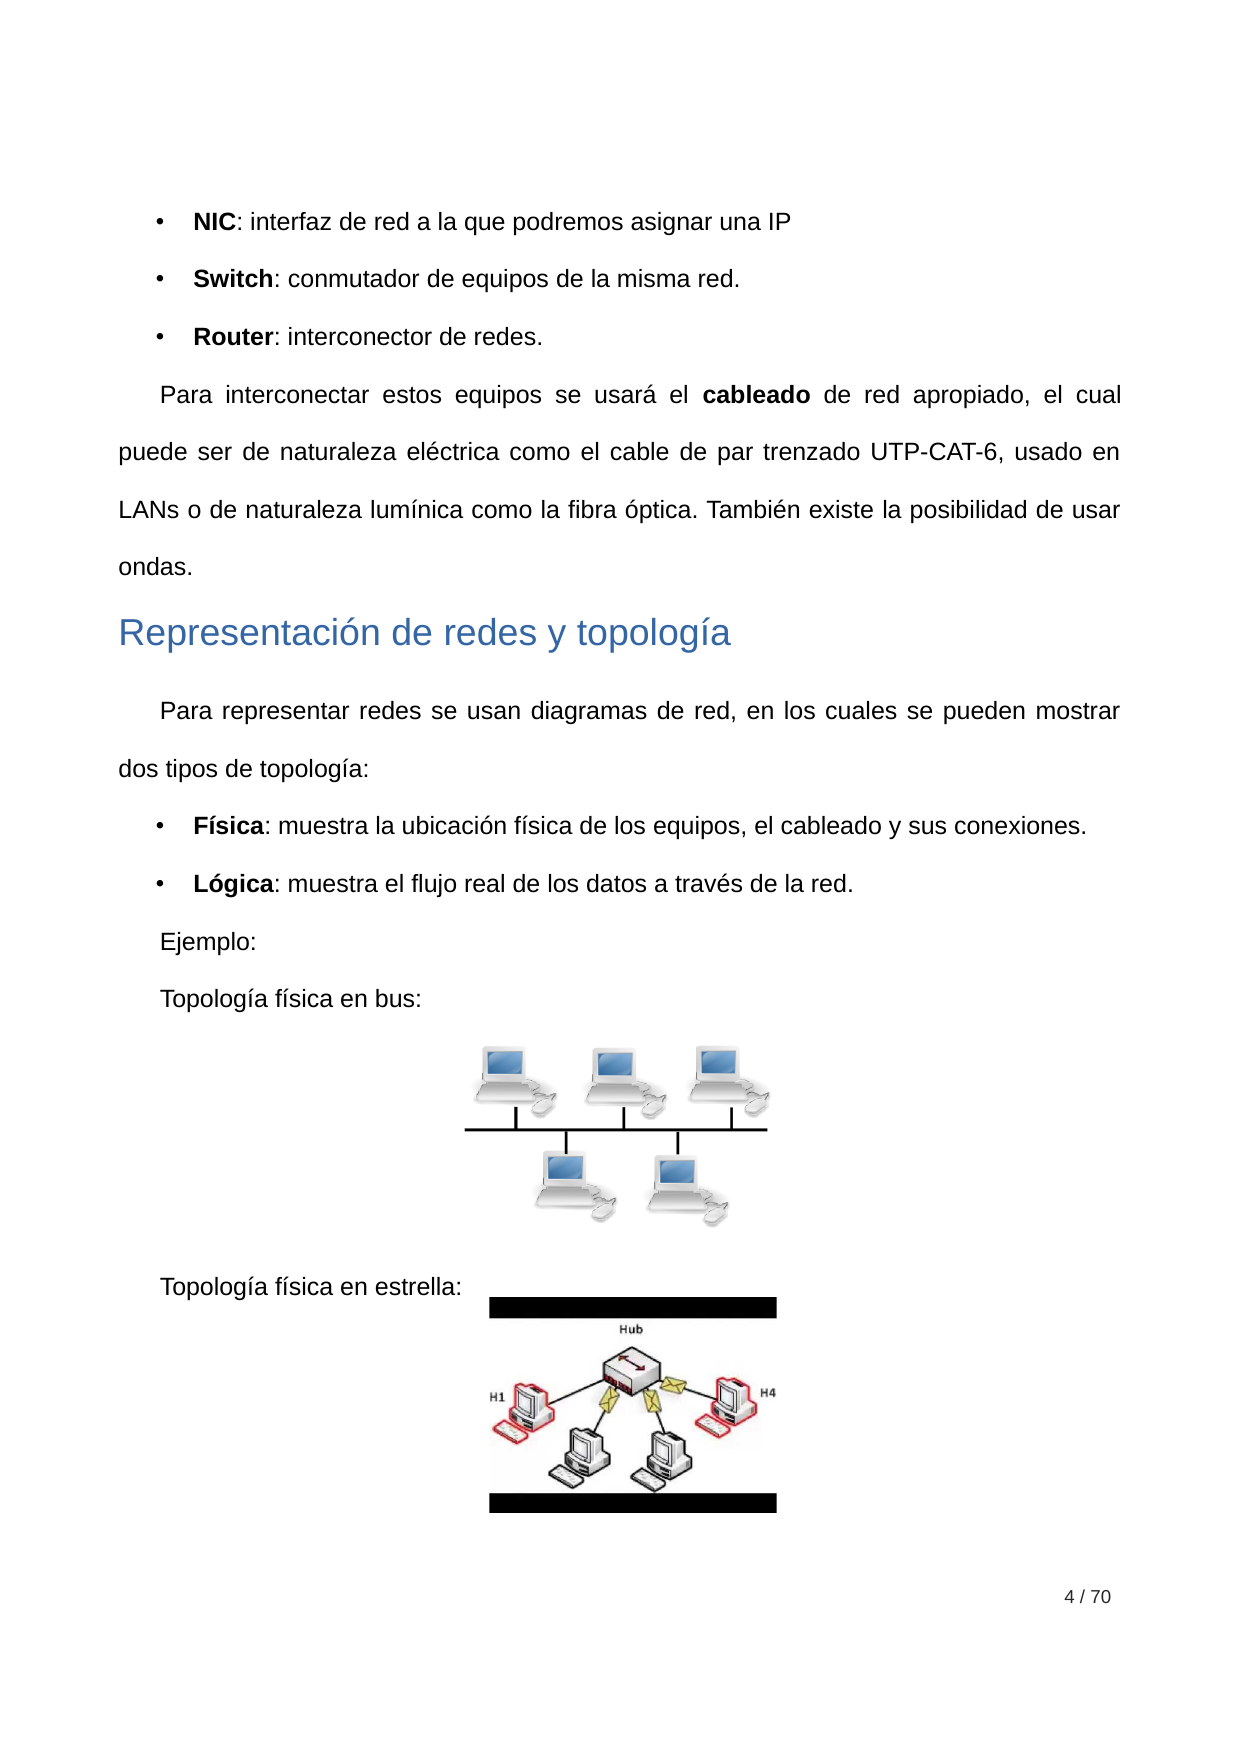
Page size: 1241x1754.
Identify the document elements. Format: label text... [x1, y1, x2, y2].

text Ejemplo: [118, 926, 1122, 955]
text Topología física en estrella: [118, 1271, 1122, 1300]
picture [489, 1297, 777, 1513]
list Física: muestra la ubicación física de los equipos, el cableado y sus conexiones. [156, 811, 1122, 840]
list Switch: conmutador de equipos de la misma red. [156, 264, 1122, 293]
list Router: interconector de redes. [156, 322, 1122, 351]
text Topología física en bus: [118, 984, 1122, 1013]
text Para representar redes se usan diagramas de red, en los cuales se pueden mostrar dos tipos de topología: [118, 696, 1122, 782]
text Para interconectar estos equipos se usará el cableado de red apropiado, el cual puede ser de naturaleza eléctrica como el cable de par trenzado UTP-CAT-6, usado en LANs o de naturaleza lumínica como la fibra óptica. También existe la posibilidad de usar ondas. [118, 380, 1122, 581]
text Representación de redes y topología [118, 610, 1122, 653]
list NIC: interfaz de red a la que podremos asignar una IP [156, 207, 1122, 236]
picture [464, 1033, 776, 1237]
list Lógica: muestra el flujo real de los datos a través de la red. [156, 869, 1122, 898]
